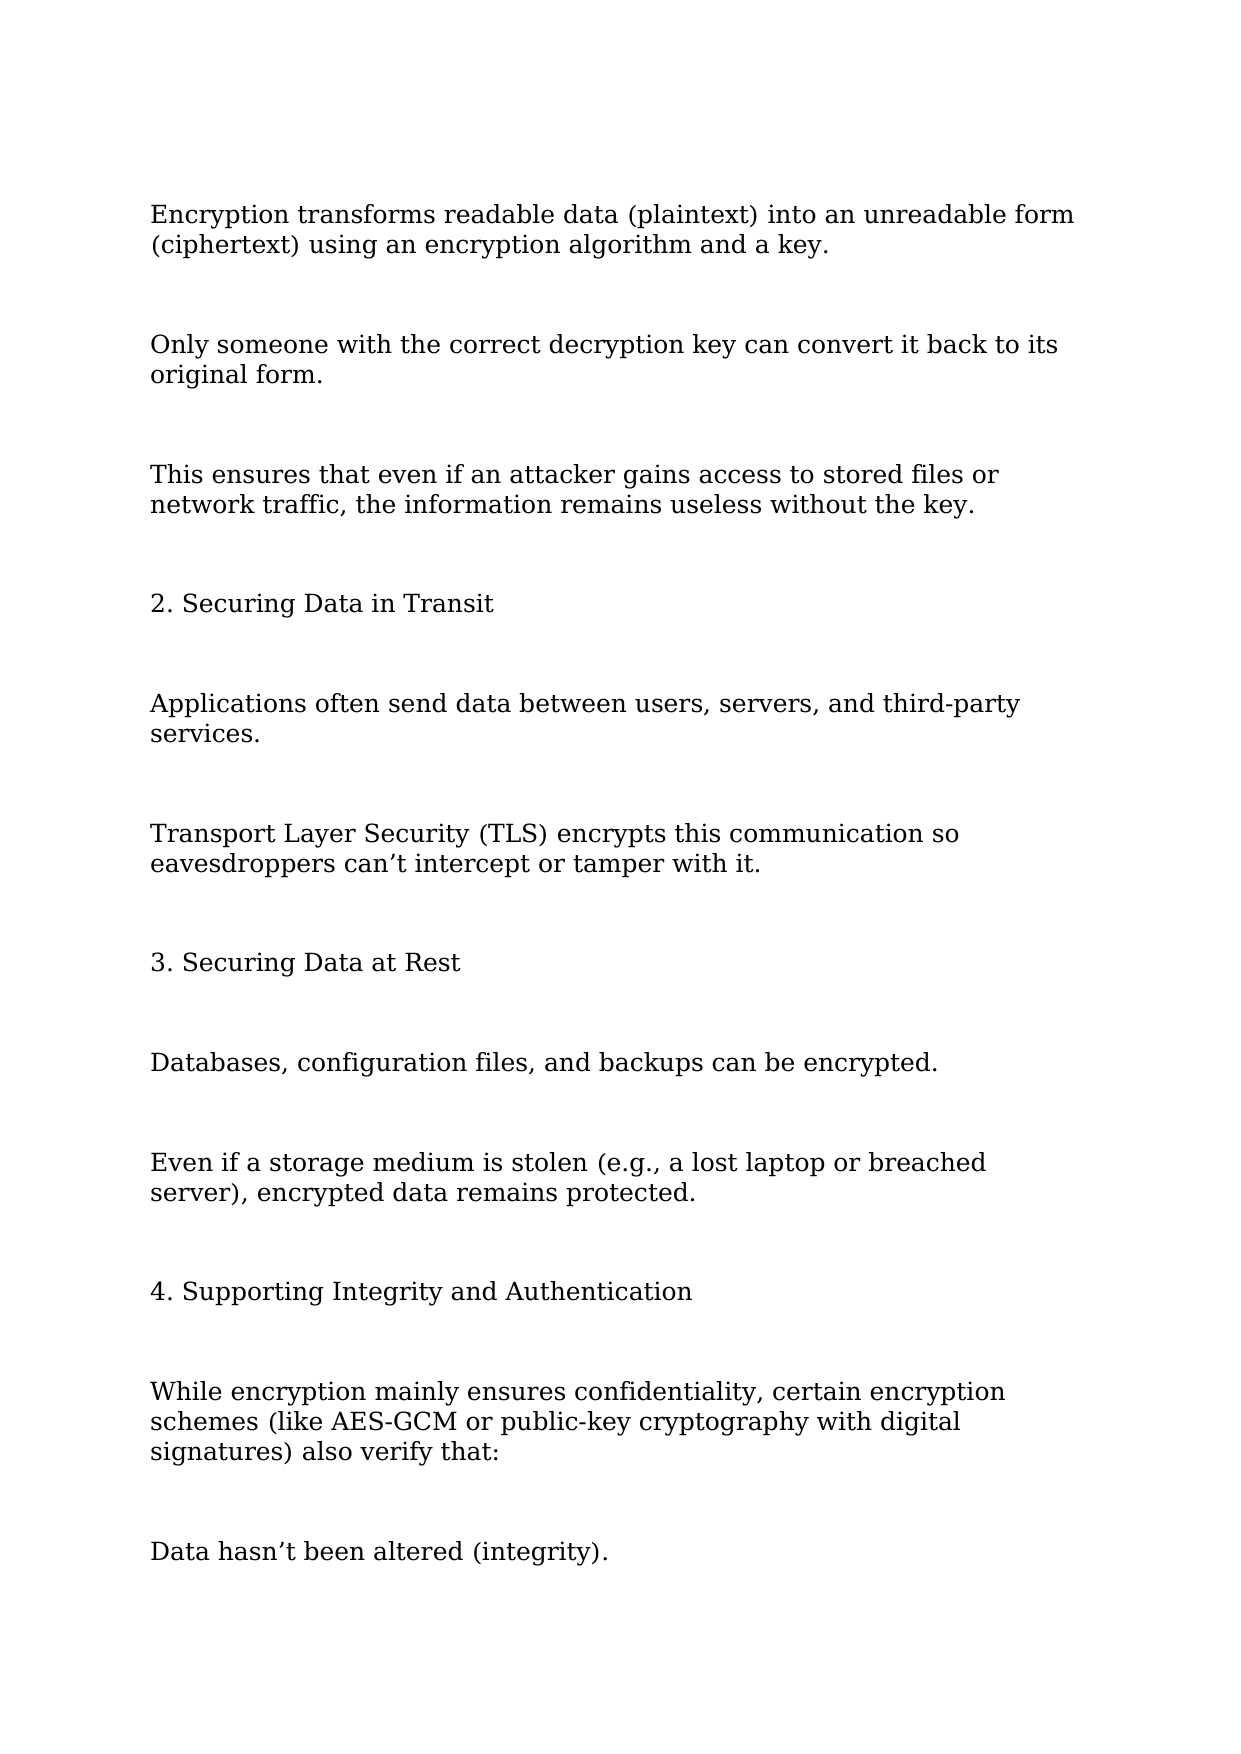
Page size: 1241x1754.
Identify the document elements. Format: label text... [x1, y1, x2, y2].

text Databases, configuration files, and backups can be encrypted. [150, 1047, 1090, 1077]
text 3. Securing Data at Rest [150, 947, 1090, 977]
text 2. Securing Data in Transit [150, 588, 1090, 618]
text Encryption transforms readable data (plaintext) into an unreadable form (ciphertext) using an encryption algorithm and a key. [150, 199, 1090, 259]
text 4. Supporting Integrity and Authentication [150, 1276, 1090, 1306]
text While encryption mainly ensures confidentiality, certain encryption schemes (like AES-GCM or public-key cryptography with digital signatures) also verify that: [150, 1376, 1090, 1466]
text Applications often send data between users, servers, and third-party services. [150, 688, 1090, 748]
text Even if a storage medium is stolen (e.g., a lost laptop or breached server), encrypted data remains protected. [150, 1146, 1090, 1206]
text Transport Layer Security (TLS) encrypts this communication so eavesdroppers can’t intercept or tamper with it. [150, 817, 1090, 877]
text This ensures that even if an attacker gains access to stored files or network traffic, the information remains useless without the key. [150, 458, 1090, 518]
text Data hasn’t been altered (integrity). [150, 1535, 1090, 1565]
text Only someone with the correct decryption key can convert it back to its original form. [150, 328, 1090, 388]
